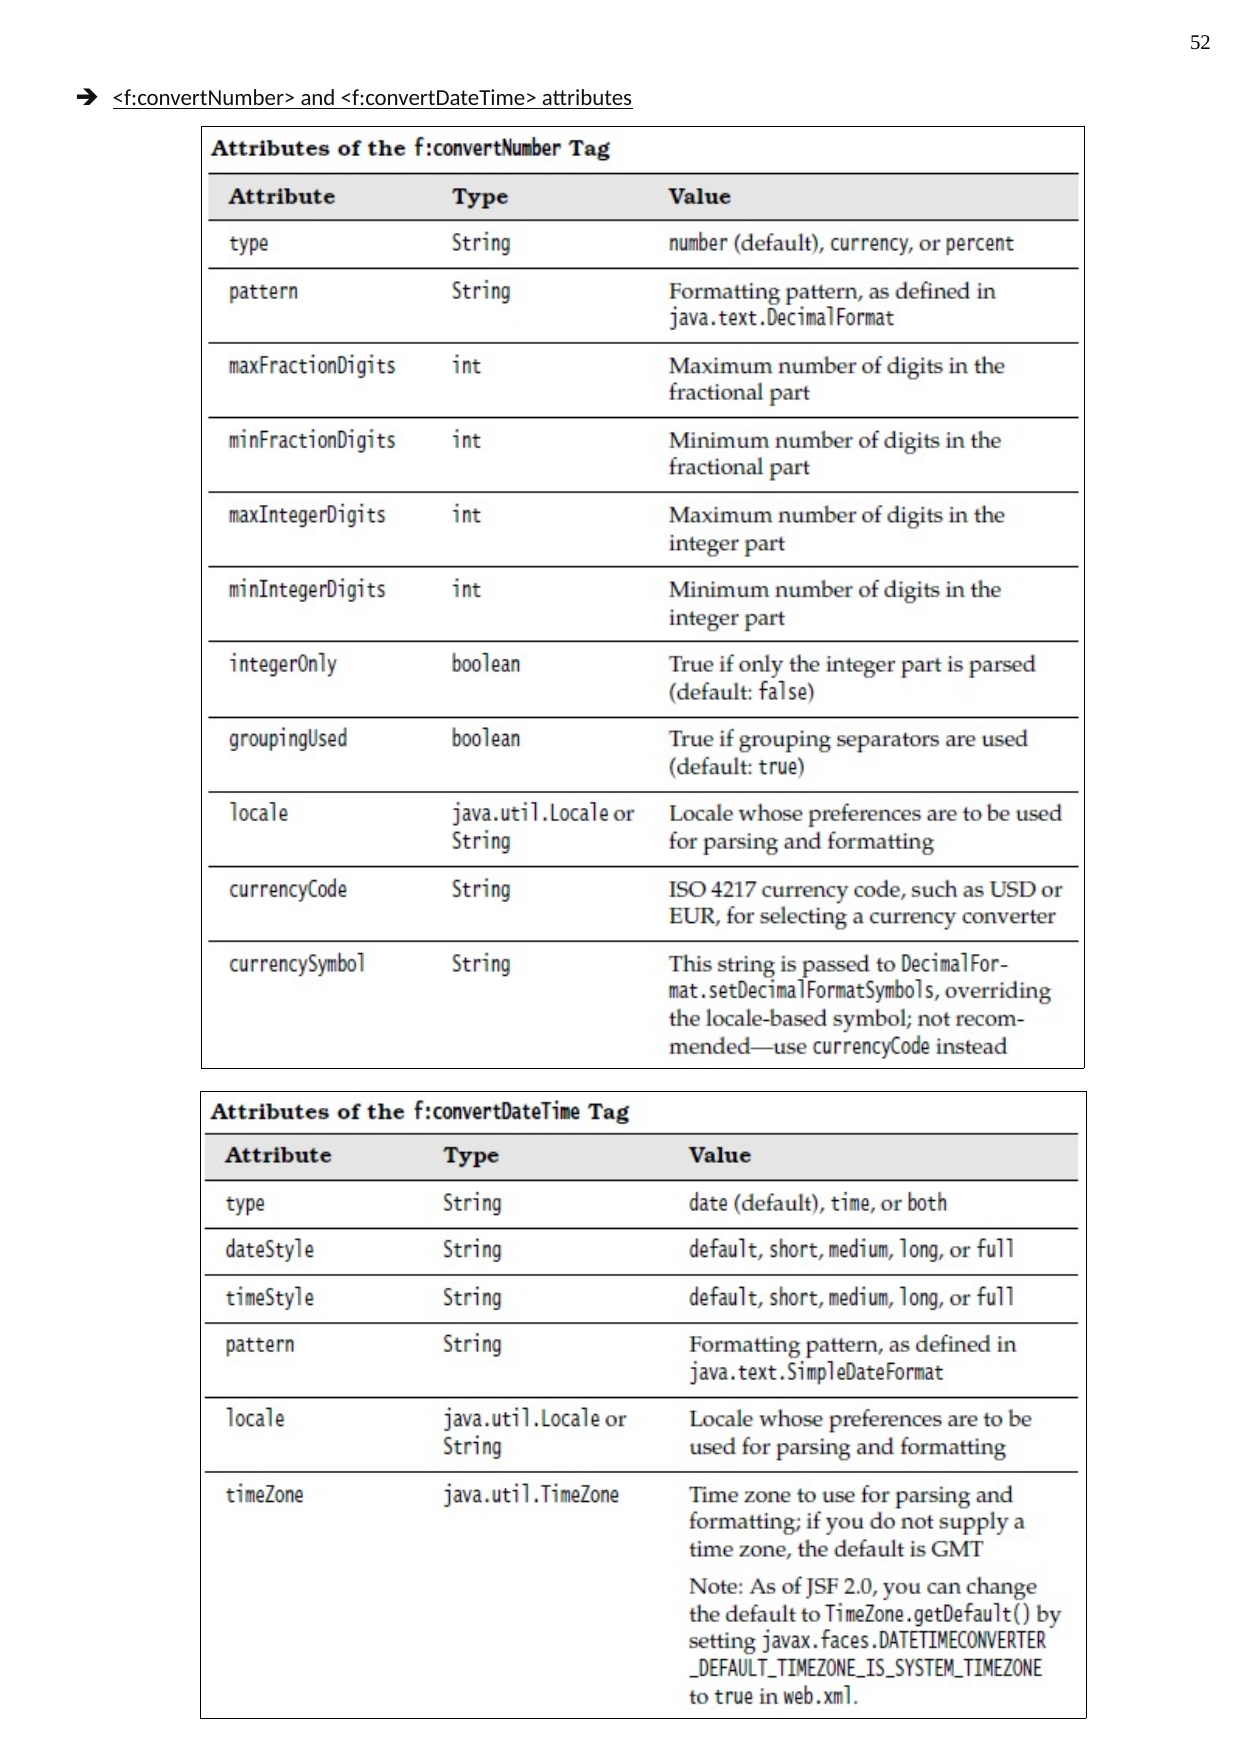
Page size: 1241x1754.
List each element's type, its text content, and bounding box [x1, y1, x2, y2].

picture [202, 1094, 1083, 1715]
picture [204, 128, 1082, 1065]
list <f:convertNumber> and <f:convertDateTime> attributes [75, 83, 1211, 112]
